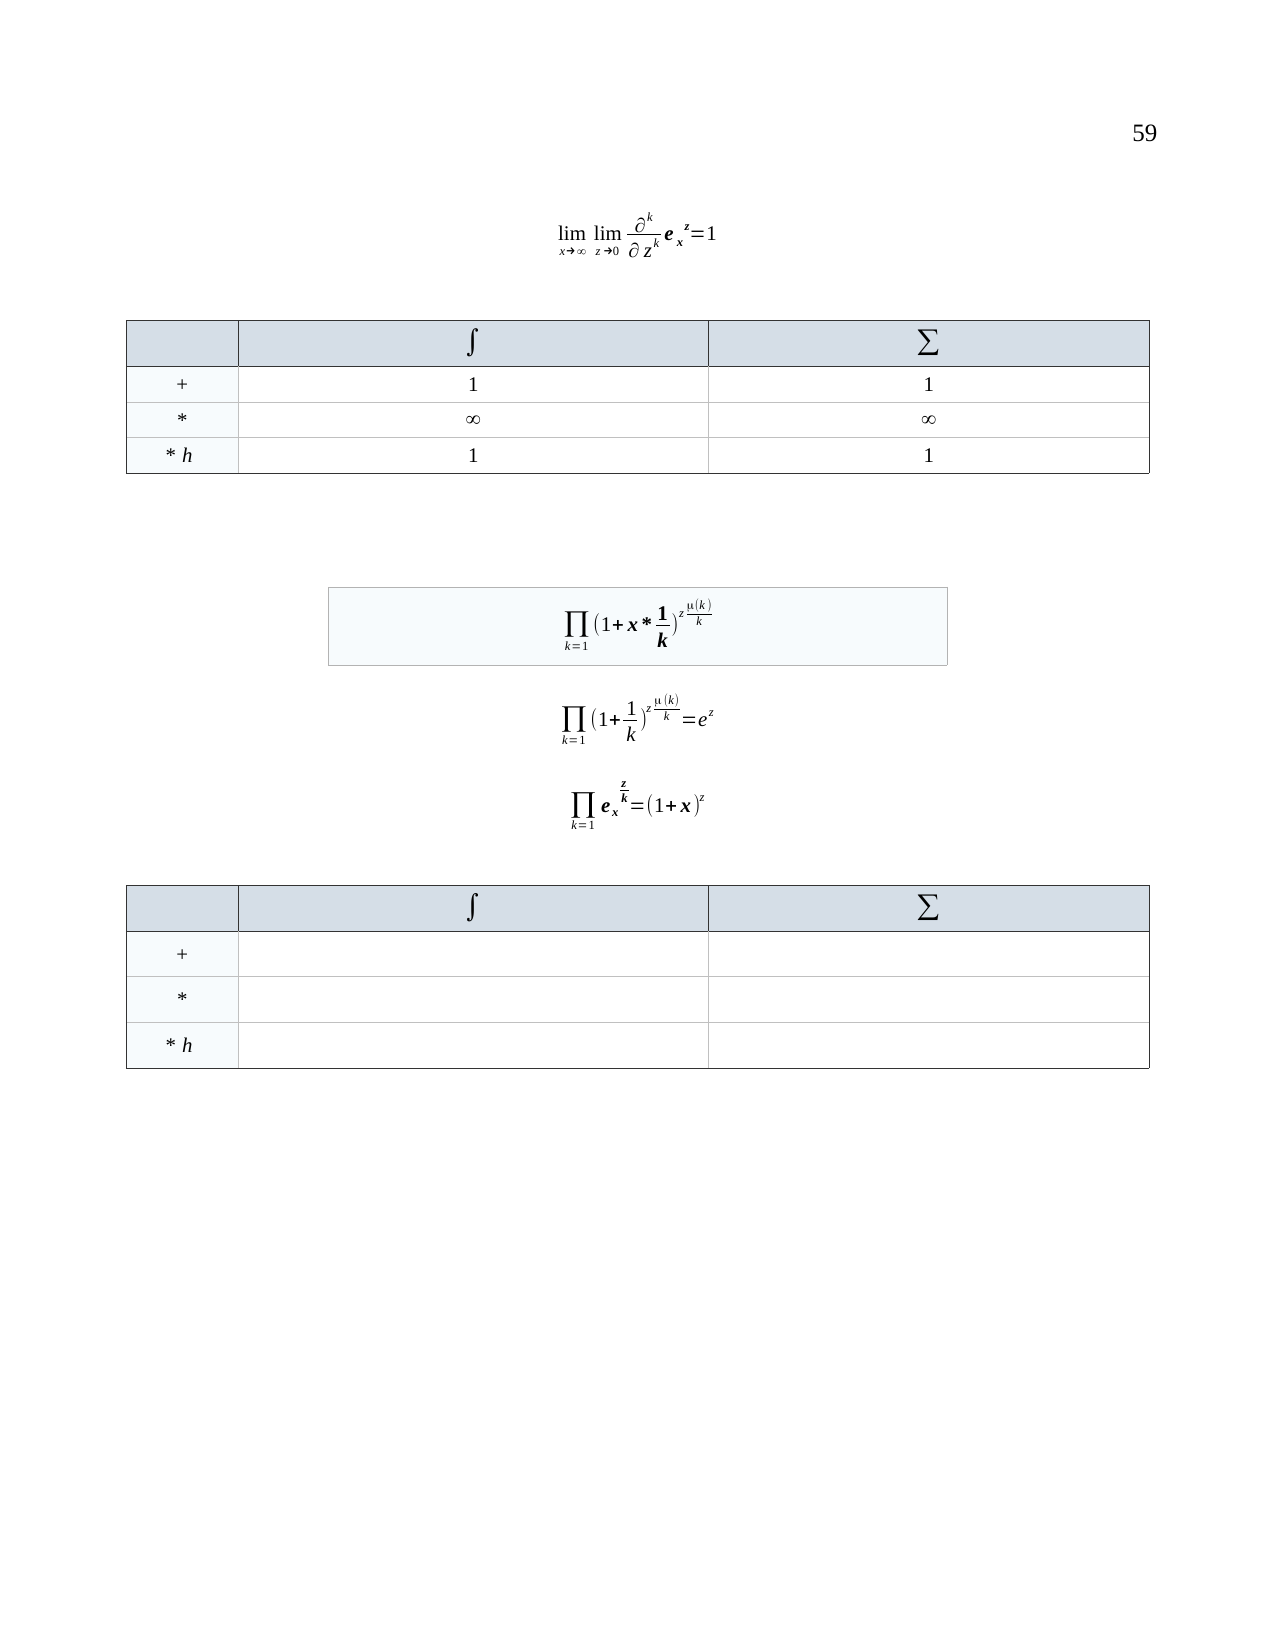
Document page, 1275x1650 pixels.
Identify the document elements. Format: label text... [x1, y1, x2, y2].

table_cell + [127, 367, 238, 402]
table_cell [239, 403, 708, 437]
table_cell [709, 932, 1149, 976]
table_cell [239, 932, 708, 976]
table_cell [709, 403, 1149, 437]
table_cell [239, 977, 708, 1022]
table_cell * [127, 438, 238, 473]
table_cell [709, 367, 1149, 402]
table_header [127, 321, 238, 366]
table_header [127, 886, 238, 931]
table_cell * [127, 403, 238, 437]
table_cell * [127, 977, 238, 1022]
table_header [239, 886, 708, 931]
table_cell [239, 1023, 708, 1068]
table_cell * [127, 1023, 238, 1068]
table_cell [239, 367, 708, 402]
table_cell [709, 977, 1149, 1022]
table_header [239, 321, 708, 366]
table_cell + [127, 932, 238, 976]
table_cell [239, 438, 708, 473]
table_header [709, 321, 1149, 366]
table_cell [709, 438, 1149, 473]
table_cell [709, 1023, 1149, 1068]
table_header [709, 886, 1149, 931]
